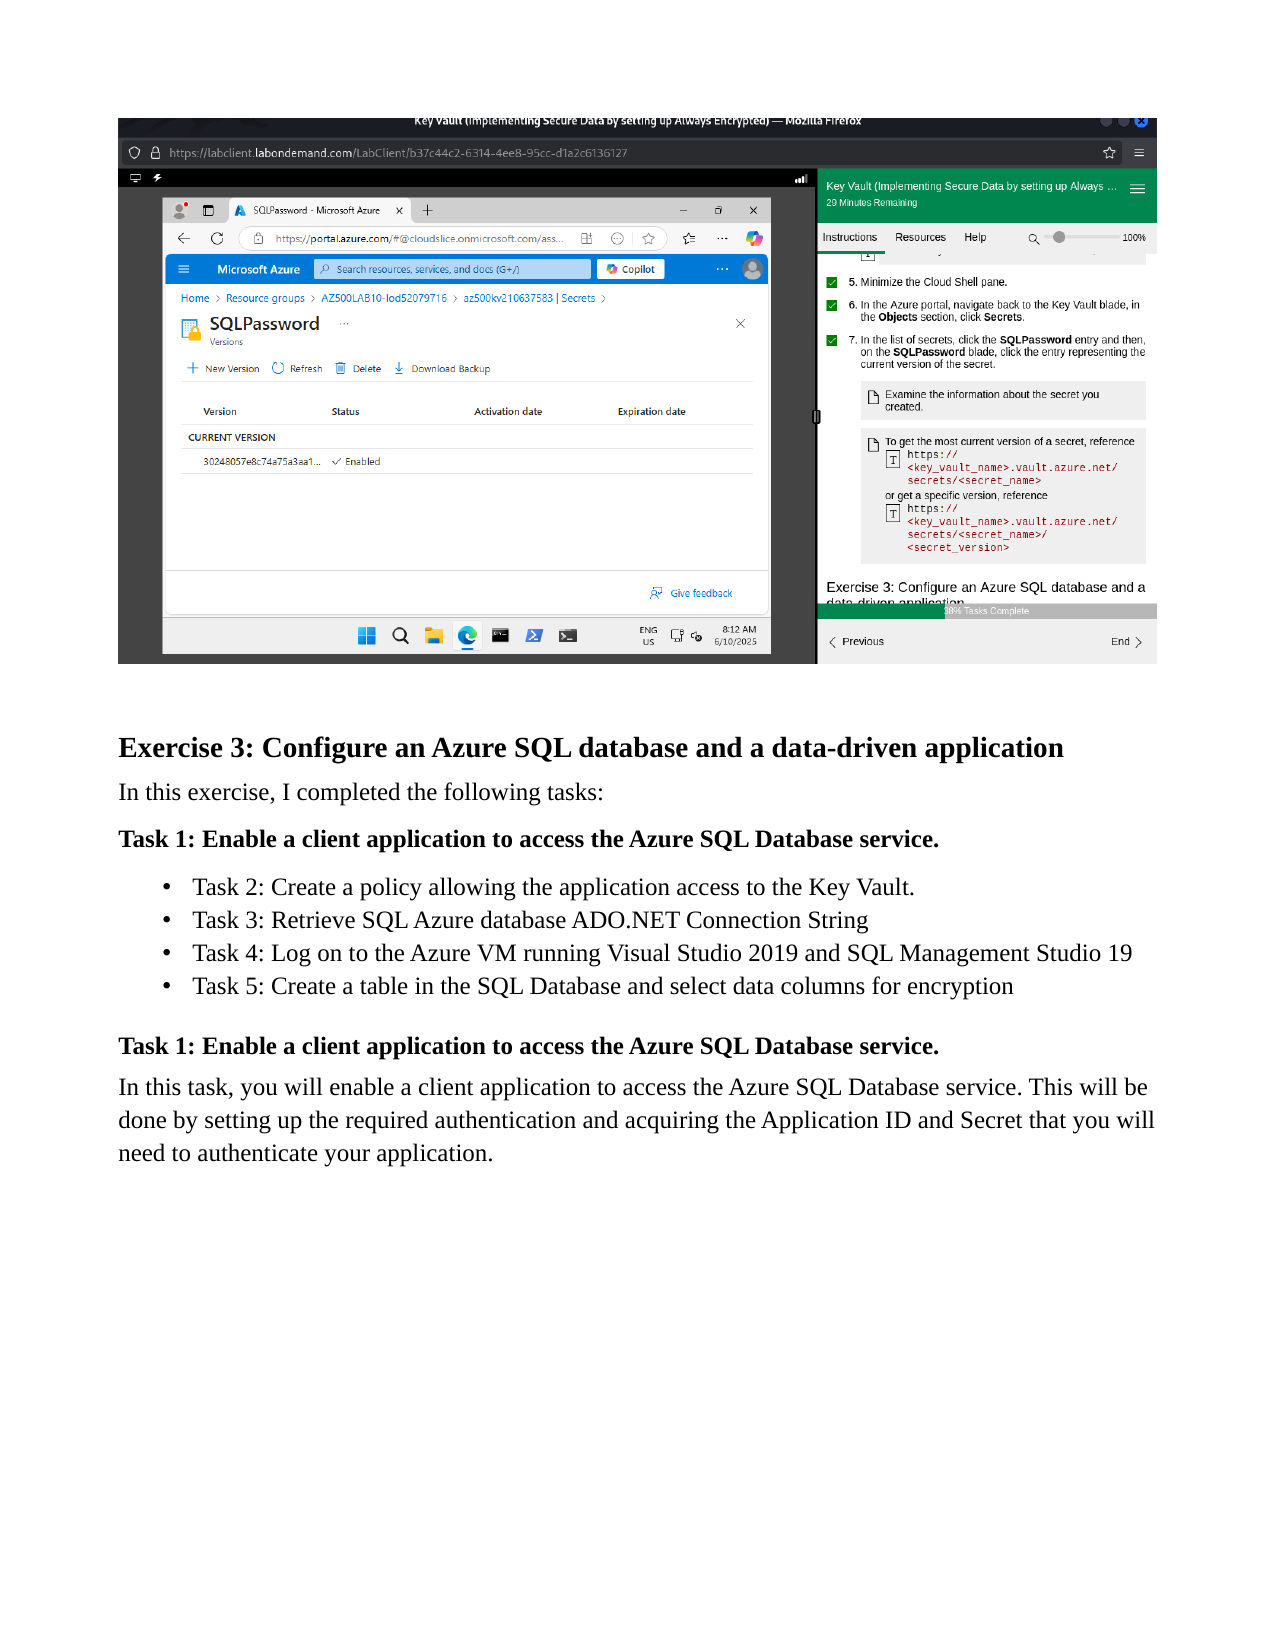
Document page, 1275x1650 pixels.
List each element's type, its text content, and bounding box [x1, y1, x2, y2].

list Task 3: Retrieve SQL Azure database ADO.NET Connection String [162, 905, 1157, 933]
list Task 5: Create a table in the SQL Database and select data columns for encryption [162, 971, 1157, 999]
subtitle Exercise 3: Configure an Azure SQL database and a data-driven application [118, 731, 1157, 764]
text In this exercise, I completed the following tasks: [118, 777, 1157, 805]
subtitle Task 1: Enable a client application to access the Azure SQL Database service. [118, 1031, 1157, 1060]
list Task 2: Create a policy allowing the application access to the Key Vault. [162, 872, 1157, 901]
text In this task, you will enable a client application to access the Azure SQL Database service. This will be done by setting up the required authentication and acquiring the Application ID and Secret that you will need to authenticate your application. [118, 1072, 1157, 1167]
list Task 4: Log on to the Azure VM running Visual Studio 2019 and SQL Management Studio 19 [162, 938, 1157, 967]
text Task 1: Enable a client application to access the Azure SQL Database service. [118, 824, 1157, 853]
picture [118, 118, 1157, 664]
